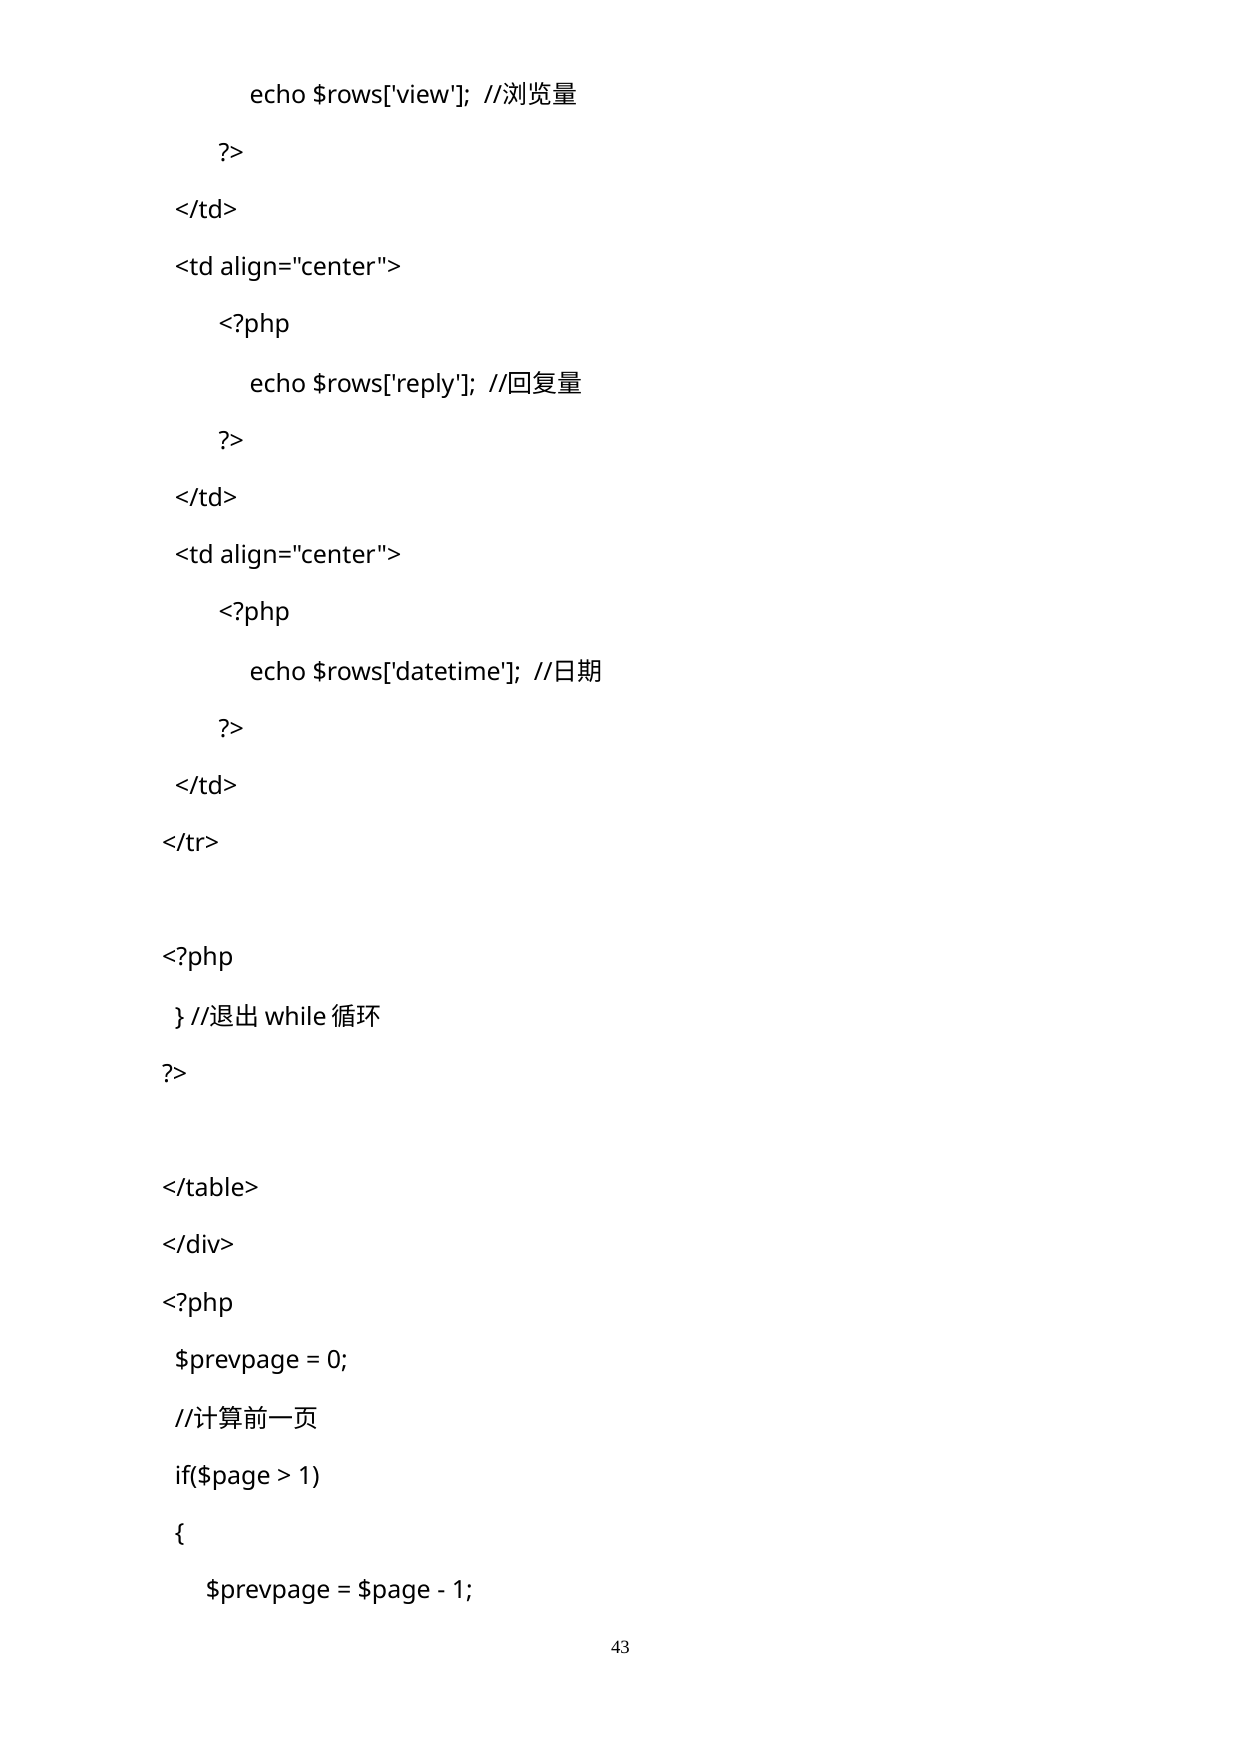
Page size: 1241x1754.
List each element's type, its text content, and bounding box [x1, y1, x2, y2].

text ?> [118, 135, 1122, 169]
text //计算前一页 [118, 1398, 1122, 1434]
text if($page > 1) [118, 1458, 1122, 1492]
text $prevpage = 0; [118, 1341, 1122, 1375]
text <?php [118, 306, 1122, 340]
text <td align="center"> [118, 537, 1122, 571]
text } //退出while循环 [118, 996, 1122, 1032]
text </td> [118, 768, 1122, 802]
text { [118, 1515, 1122, 1549]
text <?php [118, 1284, 1122, 1318]
text echo $rows['datetime']; //日期 [118, 651, 1122, 687]
text <td align="center"> [118, 249, 1122, 283]
text echo $rows['view']; //浏览量 [118, 75, 1122, 111]
text </table> [118, 1170, 1122, 1204]
text ?> [118, 711, 1122, 745]
text <?php [118, 594, 1122, 628]
text </td> [118, 480, 1122, 514]
text </div> [118, 1227, 1122, 1261]
text </td> [118, 192, 1122, 226]
text ?> [118, 1056, 1122, 1090]
text <?php [118, 939, 1122, 973]
text </tr> [118, 825, 1122, 859]
text echo $rows['reply']; //回复量 [118, 363, 1122, 399]
text ?> [118, 423, 1122, 457]
text $prevpage = $page - 1; [118, 1572, 1122, 1606]
